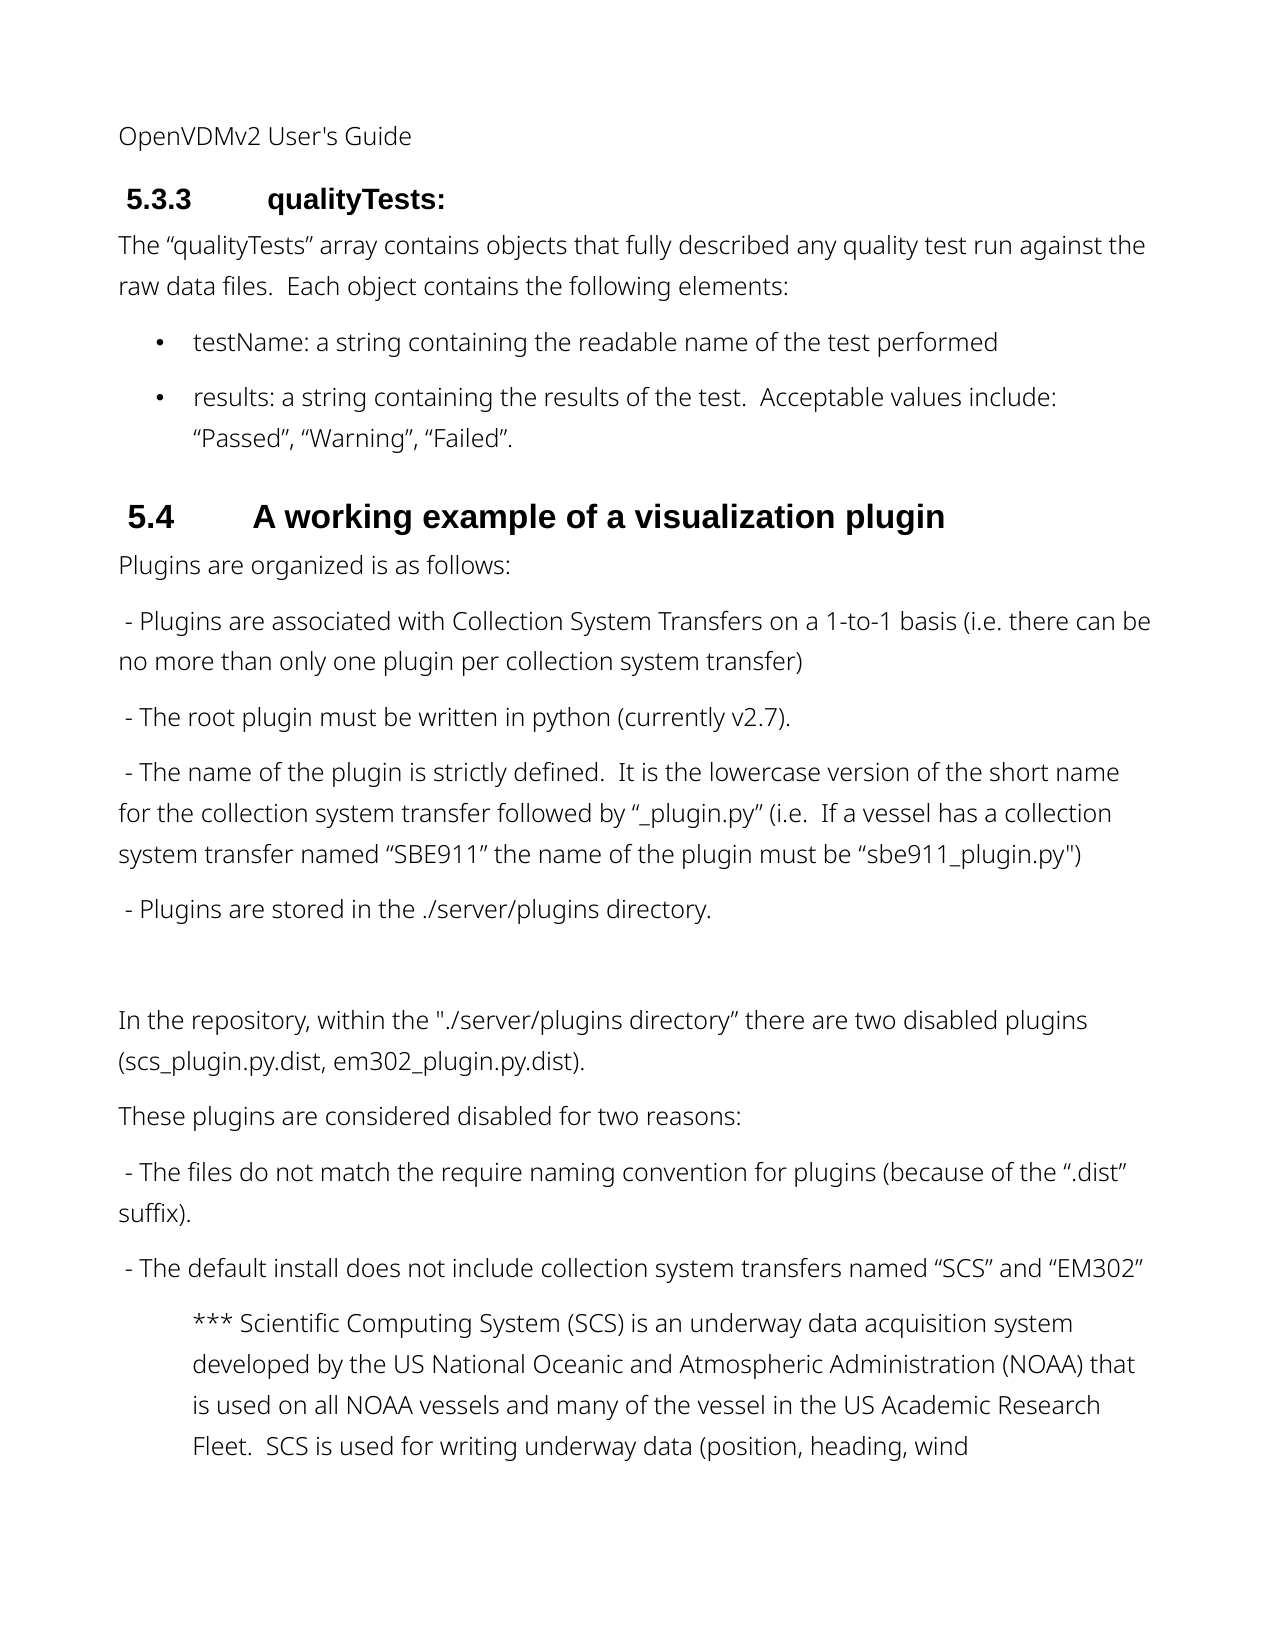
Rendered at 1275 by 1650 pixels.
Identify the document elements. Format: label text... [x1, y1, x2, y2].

subtitle qualityTests: [118, 182, 1157, 215]
text *** Scientific Computing System (SCS) is an underway data acquisition system developed by the US National Oceanic and Atmospheric Administration (NOAA) that is used on all NOAA vessels and many of the vessel in the US Academic Research Fleet. SCS is used for writing underway data (position, heading, wind [192, 1306, 1157, 1463]
text - The files do not match the require naming convention for plugins (because of the “.dist” suffix). [118, 1154, 1157, 1229]
text - The name of the plugin is strictly defined. It is the lowercase version of the short name for the collection system transfer followed by “_plugin.py” (i.e. If a vessel has a collection system transfer named “SBE911” the name of the plugin must be “sbe911_plugin.py") [118, 755, 1157, 871]
text - Plugins are associated with Collection System Transfers on a 1-to-1 basis (i.e. there can be no more than only one plugin per collection system transfer) [118, 603, 1157, 678]
text Plugins are organized is as follows: [118, 548, 1157, 582]
subtitle A working example of a visualization plugin [118, 497, 1157, 535]
list results: a string containing the results of the test. Acceptable values include: “Passed”, “Warning”, “Failed”. [156, 379, 1157, 454]
text - Plugins are stored in the ./server/plugins directory. [118, 892, 1157, 926]
text These plugins are considered disabled for two reasons: [118, 1099, 1157, 1133]
text - The root plugin must be written in python (currently v2.7). [118, 699, 1157, 733]
text The “qualityTests” array contains objects that fully described any quality test run against the raw data files. Each object contains the following elements: [118, 228, 1157, 303]
text In the repository, within the "./server/plugins directory” there are two disabled plugins (scs_plugin.py.dist, em302_plugin.py.dist). [118, 1003, 1157, 1078]
list testName: a string containing the readable name of the test performed [156, 324, 1157, 358]
text - The default install does not include collection system transfers named “SCS” and “EM302” [118, 1251, 1157, 1285]
